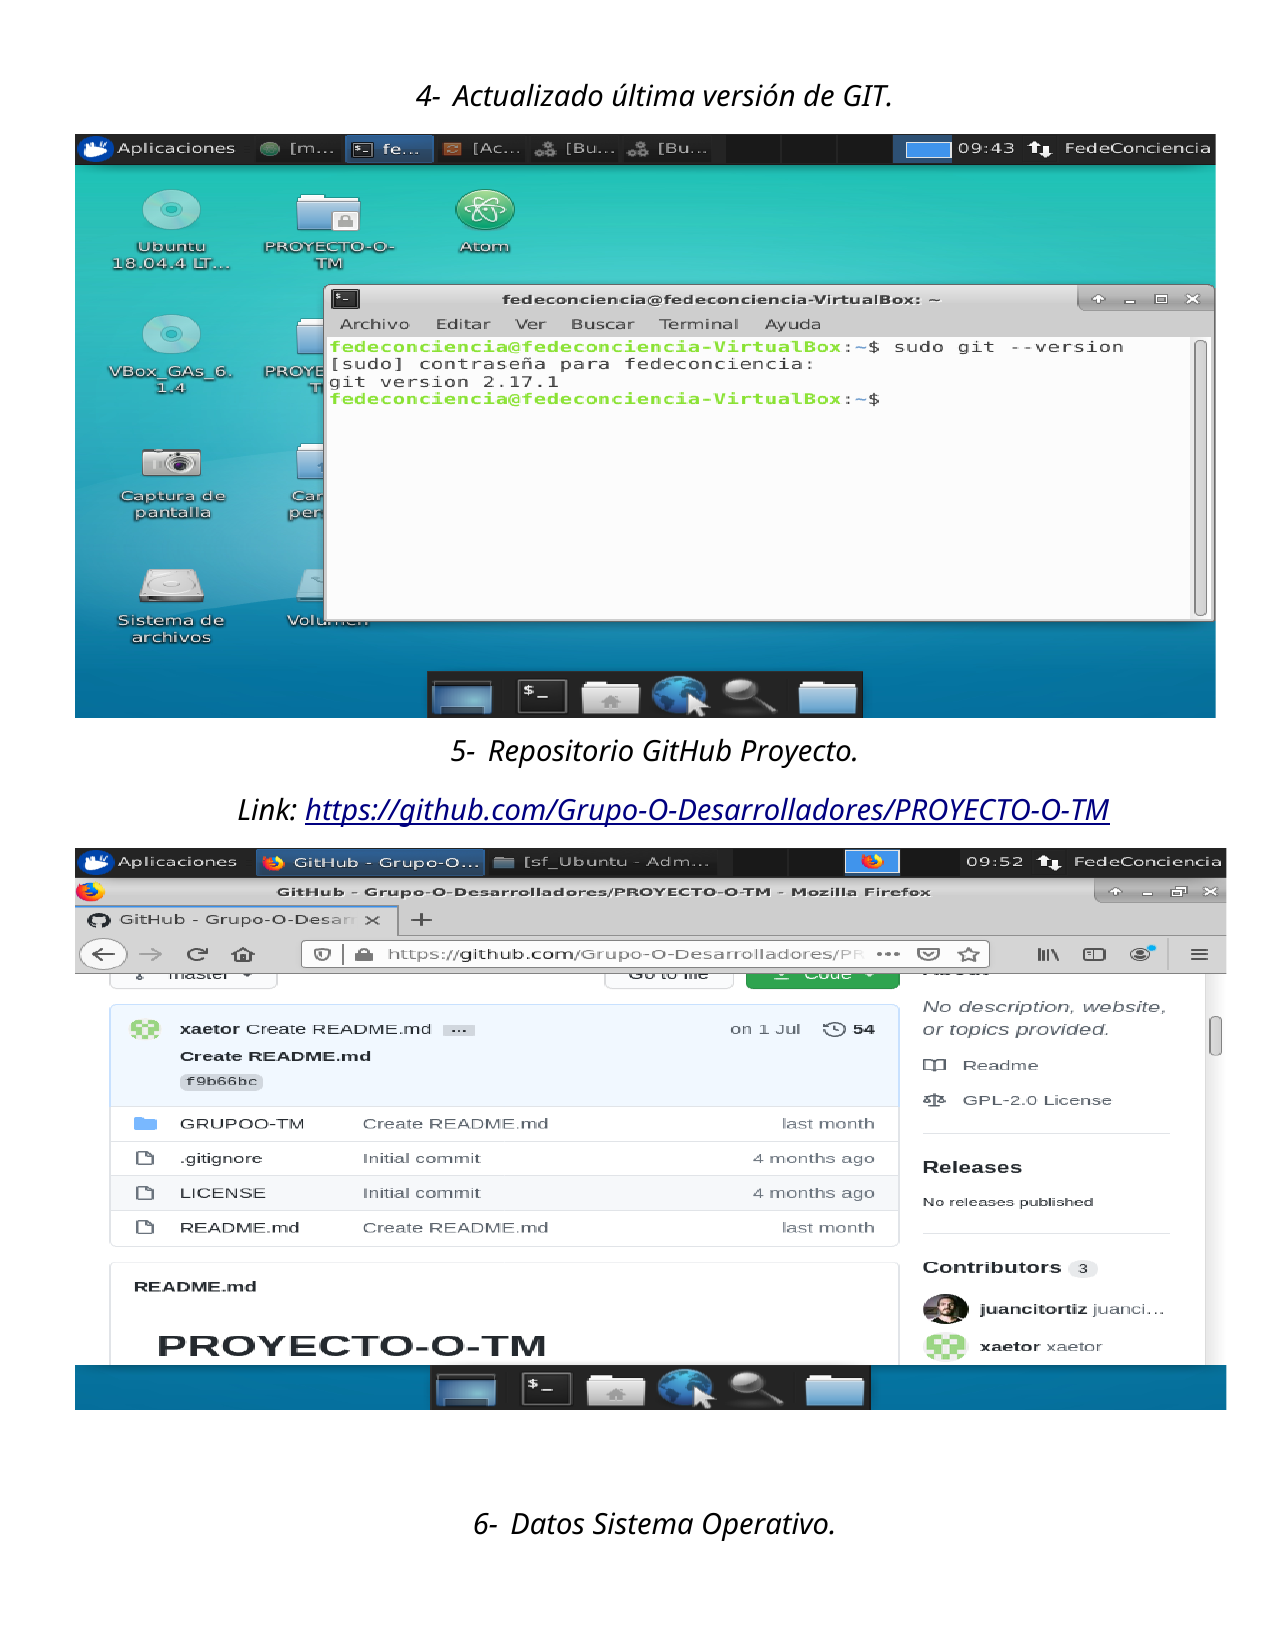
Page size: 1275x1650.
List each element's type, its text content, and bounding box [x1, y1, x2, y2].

list Repositorio GitHub Proyecto. [112, 730, 1200, 770]
list Link: https://github.com/Grupo-O-Desarrolladores/PROYECTO-O-TM [150, 789, 1200, 829]
list Datos Sistema Operativo. [112, 1503, 1200, 1543]
list Actualizado última versión de GIT. [112, 75, 1200, 115]
